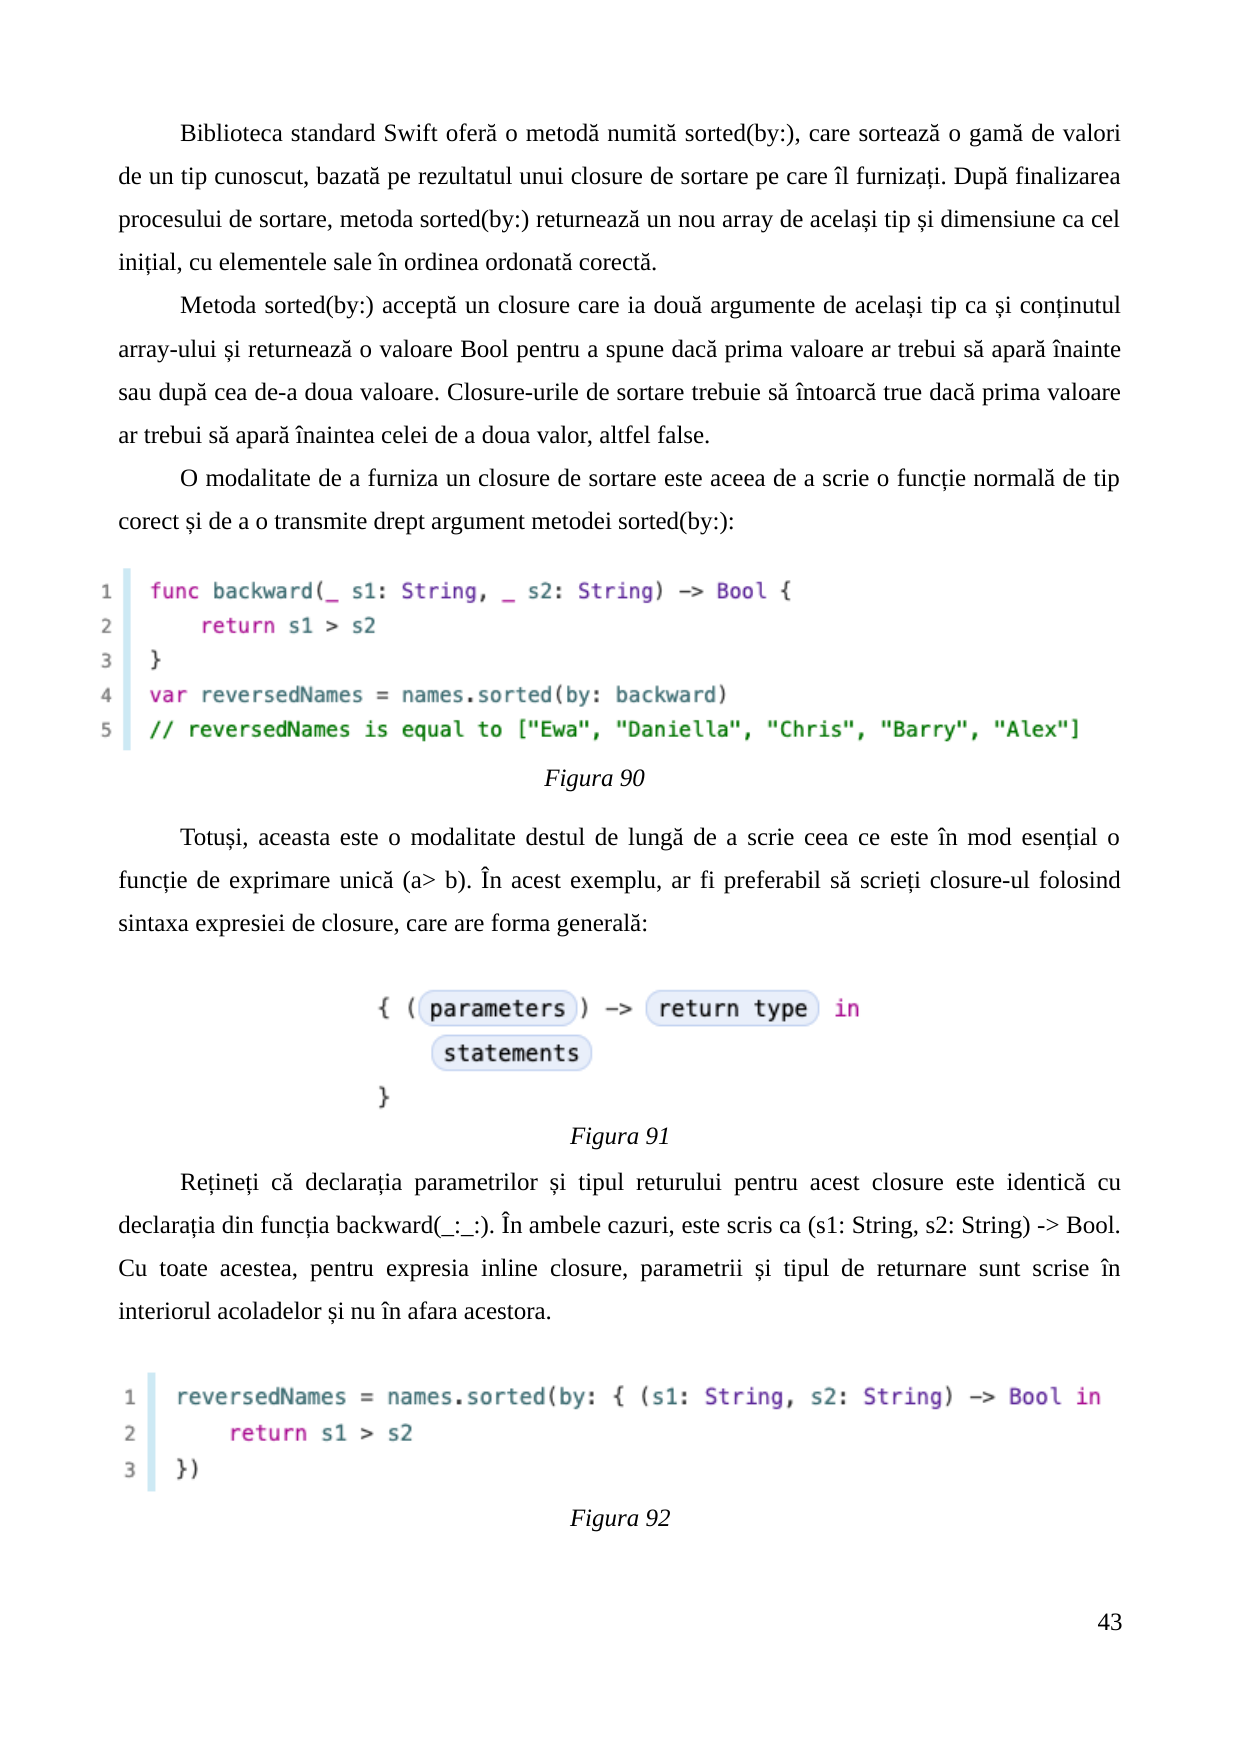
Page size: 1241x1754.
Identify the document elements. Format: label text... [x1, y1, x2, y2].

text Metoda sorted(by:) acceptă un closure care ia două argumente de același tip ca și conținutul array-ului și returnează o valoare Bool pentru a spune dacă prima valoare ar trebui să apară înainte sau după cea de-a doua valoare. Closure-urile de sortare trebuie să întoarcă true dacă prima valoare ar trebui să apară înaintea celei de a doua valor, altfel false. [118, 291, 1122, 449]
text Figura 91 [371, 1116, 870, 1150]
picture [370, 987, 870, 1116]
text Figura 90 [92, 758, 1097, 792]
text Totuși, aceasta este o modalitate destul de lungă de a scrie ceea ce este în mod esențial o funcție de exprimare unică (a> b). În acest exemplu, ar fi preferabil să scrieți closure-ul folosind sintaxa expresiei de closure, care are forma generală: [118, 549, 1122, 937]
text Figura 92 [118, 1498, 1122, 1531]
text O modalitate de a furniza un closure de sortare este aceea de a scrie o funcție normală de tip corect și de a o transmite drept argument metodei sorted(by:): [118, 463, 1122, 535]
picture [118, 1365, 1123, 1498]
text Rețineți că declarația parametrilor și tipul returului pentru acest closure este identică cu declarația din funcția backward(_:_:). În ambele cazuri, este scris ca (s1: String, s2: String) -> Bool. Cu toate acestea, pentru expresia inline closure, parametrii și tipul de returnare sunt scrise în interiorul acoladelor și nu în afara acestora. [118, 1167, 1122, 1325]
picture [92, 562, 1097, 758]
text Biblioteca standard Swift oferă o metodă numită sorted(by:), care sortează o gamă de valori de un tip cunoscut, bazată pe rezultatul unui closure de sortare pe care îl furnizați. După finalizarea procesului de sortare, metoda sorted(by:) returnează un nou array de același tip și dimensiune ca cel inițial, cu elementele sale în ordinea ordonată corectă. [118, 118, 1122, 276]
